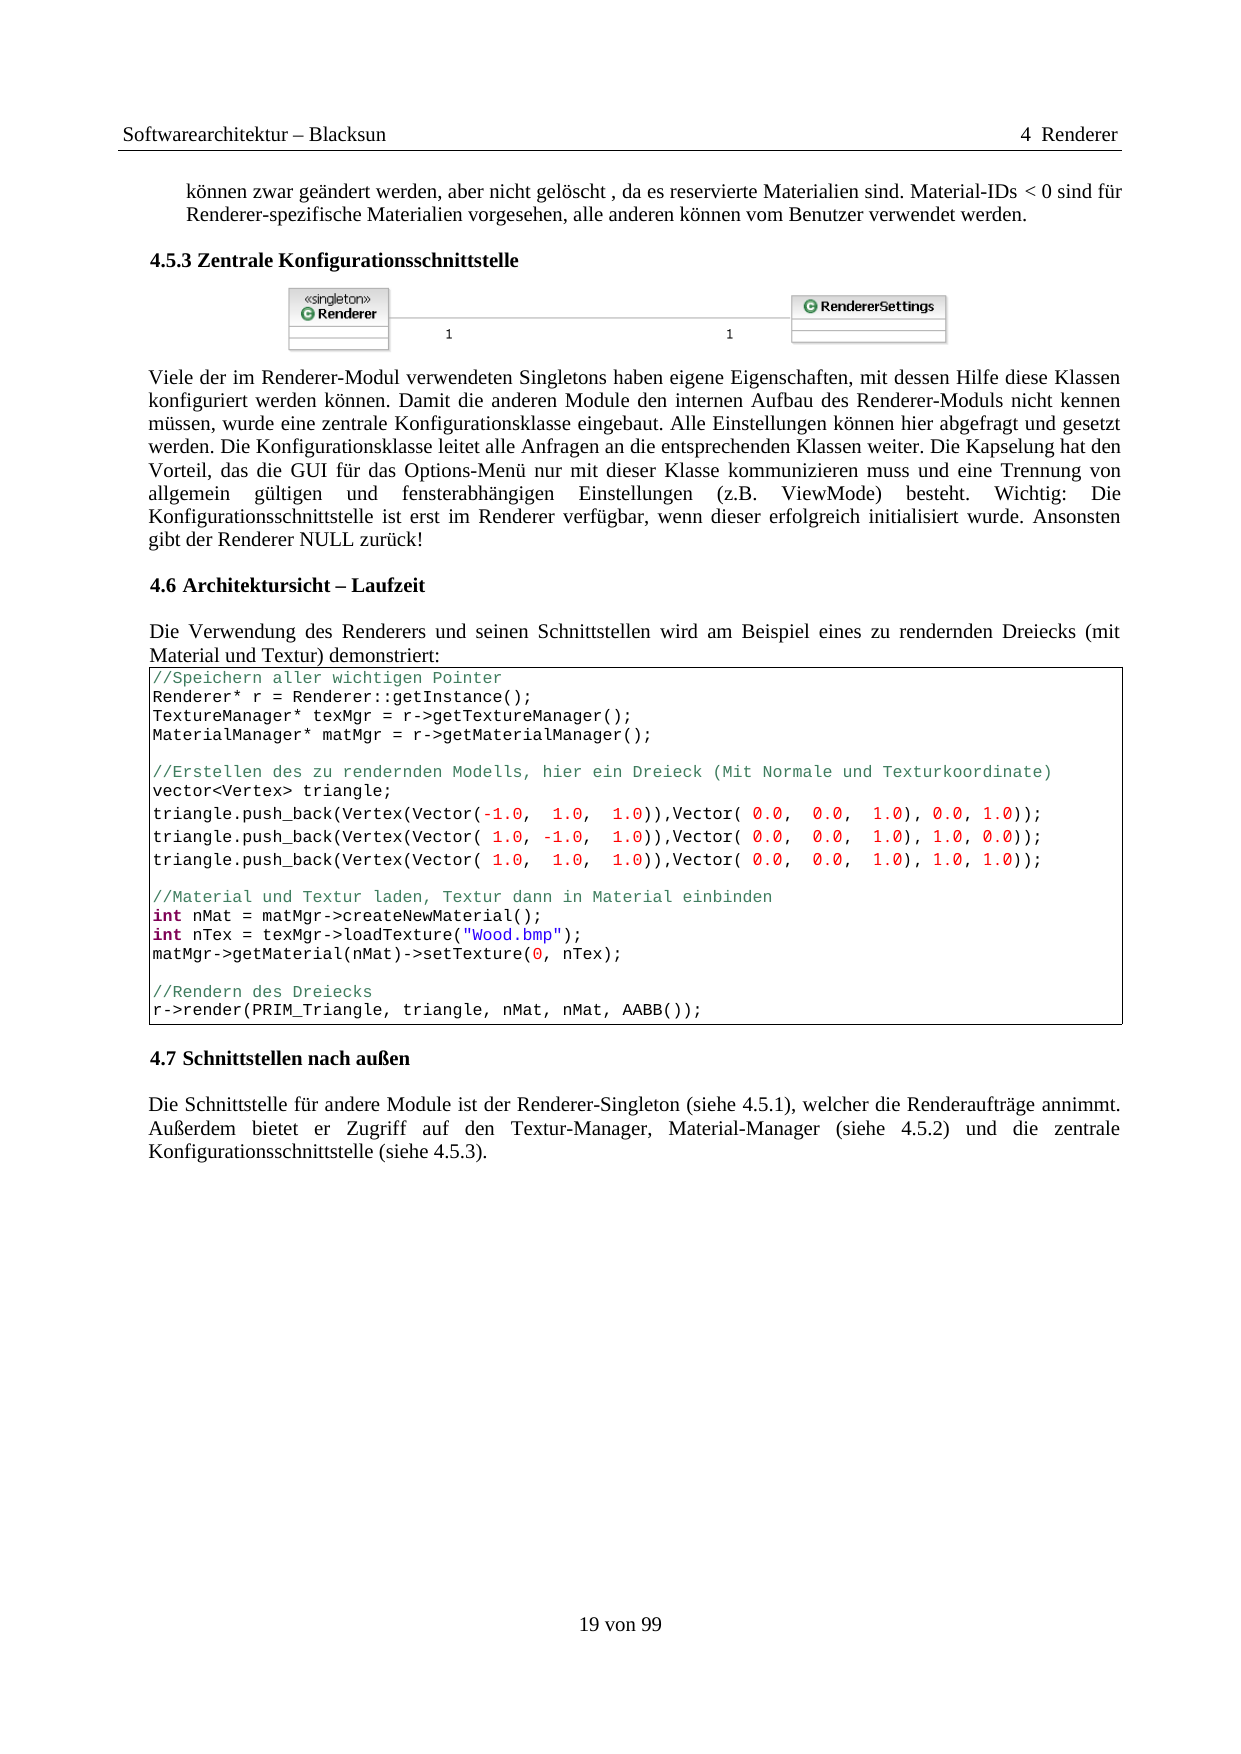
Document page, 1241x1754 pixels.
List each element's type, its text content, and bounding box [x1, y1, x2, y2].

text Die Verwendung des Renderers und seinen Schnittstellen wird am Beispiel eines zu rendernden Dreiecks (mit Material und Textur) demonstriert: [149, 620, 1122, 667]
text int nMat = matMgr->createNewMaterial(); [150, 905, 1122, 923]
subtitle Architektursicht – Laufzeit [145, 574, 1122, 597]
list können zwar geändert werden, aber nicht gelöscht , da es reservierte Materialien sind. Material-IDs < 0 sind für Renderer-spezifische Materialien vorgesehen, alle anderen können vom Benutzer verwendet werden. [148, 179, 1122, 226]
text triangle.push_back(Vertex(Vector( 1.0, -1.0, 1.0)),Vector( 0.0, 0.0, 1.0), 1.0, 0.0)); [150, 821, 1122, 844]
text triangle.push_back(Vertex(Vector(-1.0, 1.0, 1.0)),Vector( 0.0, 0.0, 1.0), 0.0, 1.0)); [150, 798, 1122, 821]
text Renderer* r = Renderer::getInstance(); [150, 685, 1122, 704]
text //Speichern aller wichtigen Pointer [150, 668, 1122, 685]
text //Rendern des Dreiecks [150, 980, 1122, 999]
text TextureManager* texMgr = r->getTextureManager(); [150, 704, 1122, 723]
subtitle Zentrale Konfigurationsschnittstelle [145, 249, 1122, 272]
text //Material und Textur laden, Textur dann in Material einbinden [150, 886, 1122, 905]
text vector<Vertex> triangle; [150, 780, 1122, 798]
picture [278, 272, 962, 366]
subtitle Schnittstellen nach außen [145, 1047, 1122, 1070]
text triangle.push_back(Vertex(Vector( 1.0, 1.0, 1.0)),Vector( 0.0, 0.0, 1.0), 1.0, 1.0)); [150, 844, 1122, 870]
text //Erstellen des zu rendernden Modells, hier ein Dreieck (Mit Normale und Texturkoordinate) [150, 761, 1122, 780]
text r->render(PRIM_Triangle, triangle, nMat, nMat, AABB()); [150, 999, 1122, 1024]
text MaterialManager* matMgr = r->getMaterialManager(); [150, 723, 1122, 745]
text Die Schnittstelle für andere Module ist der Renderer-Singleton (siehe 4.5.1), welcher die Renderaufträge annimmt. Außerdem bietet er Zugriff auf den Textur-Manager, Material-Manager (siehe 4.5.2) und die zentrale Konfigurationsschnittstelle (siehe 4.5.3). [148, 1093, 1122, 1163]
text Viele der im Renderer-Modul verwendeten Singletons haben eigene Eigenschaften, mit dessen Hilfe diese Klassen konfiguriert werden können. Damit die anderen Module den internen Aufbau des Renderer-Moduls nicht kennen müssen, wurde eine zentrale Konfigurationsklasse eingebaut. Alle Einstellungen können hier abgefragt und gesetzt werden. Die Konfigurationsklasse leitet alle Anfragen an die entsprechenden Klassen weiter. Die Kapselung hat den Vorteil, das die GUI für das Options-Menü nur mit dieser Klasse kommunizieren muss und eine Trennung von allgemein gültigen und fensterabhängigen Einstellungen (z.B. ViewMode) besteht. Wichtig: Die Konfigurationsschnittstelle ist erst im Renderer verfügbar, wenn dieser erfolgreich initialisiert wurde. Ansonsten gibt der Renderer NULL zurück! [148, 272, 1122, 551]
text int nTex = texMgr->loadTexture("Wood.bmp"); [150, 923, 1122, 942]
text matMgr->getMaterial(nMat)->setTexture(0, nTex); [150, 942, 1122, 964]
